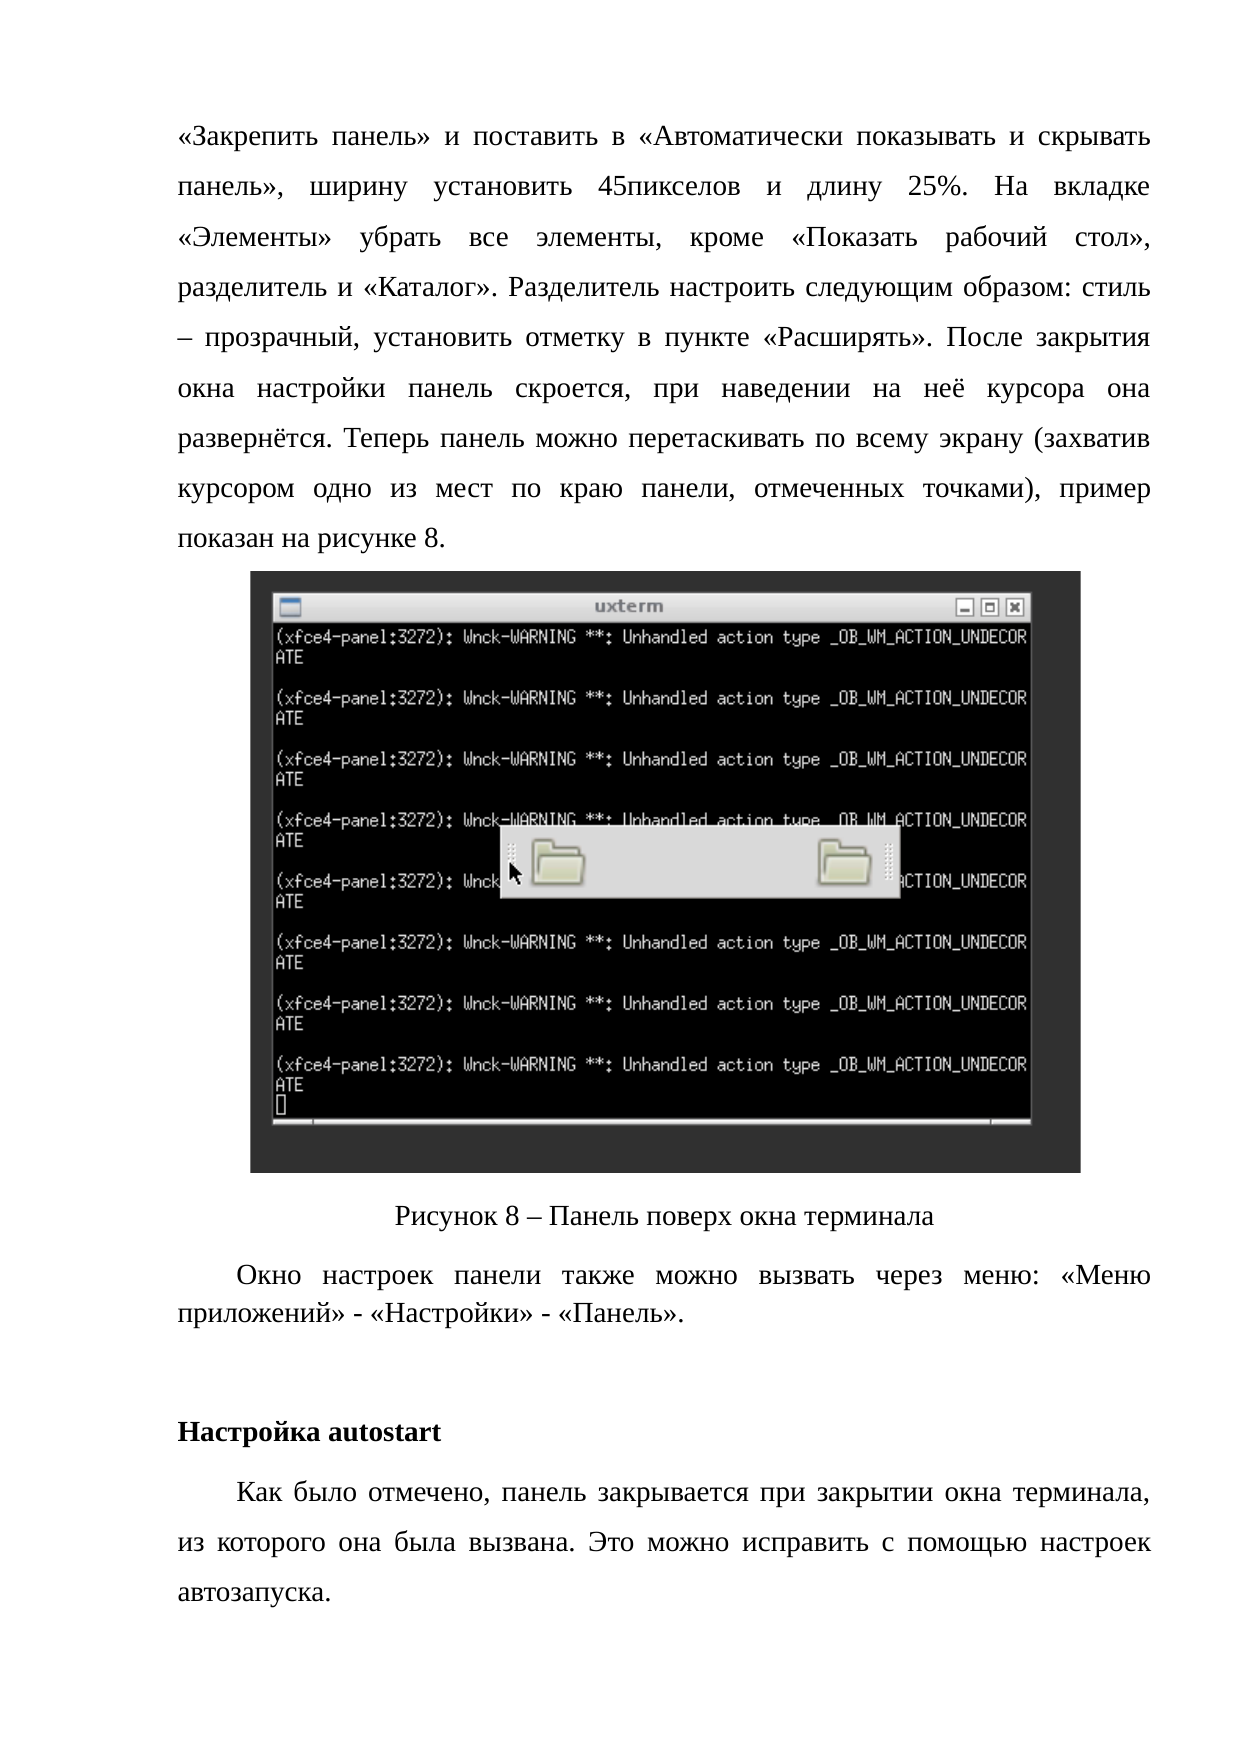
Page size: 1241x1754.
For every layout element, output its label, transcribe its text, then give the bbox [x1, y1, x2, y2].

text Как было отмечено, панель закрывается при закрытии окна терминала, из которого она была вызвана. Это можно исправить с помощью настроек автозапуска. [177, 1474, 1152, 1608]
text «Закрепить панель» и поставить в «Автоматически показывать и скрывать панель», ширину установить 45пикселов и длину 25%. На вкладке «Элементы» убрать все элементы, кроме «Показать рабочий стол», разделитель и «Каталог». Разделитель настроить следующим образом: стиль – прозрачный, установить отметку в пункте «Расширять». После закрытия окна настройки панель скроется, при наведении на неё курсора она развернётся. Теперь панель можно перетаскивать по всему экрану (захватив курсором одно из мест по краю панели, отмеченных точками), пример показан на рисунке 8. [177, 118, 1152, 554]
text Рисунок 8 – Панель поверх окна терминала [177, 1198, 1152, 1231]
text Настройка autostart [177, 1414, 1152, 1448]
text Окно настроек панели также можно вызвать через меню: «Меню приложений» - «Настройки» - «Панель». [177, 1257, 1152, 1329]
picture [250, 571, 1081, 1173]
